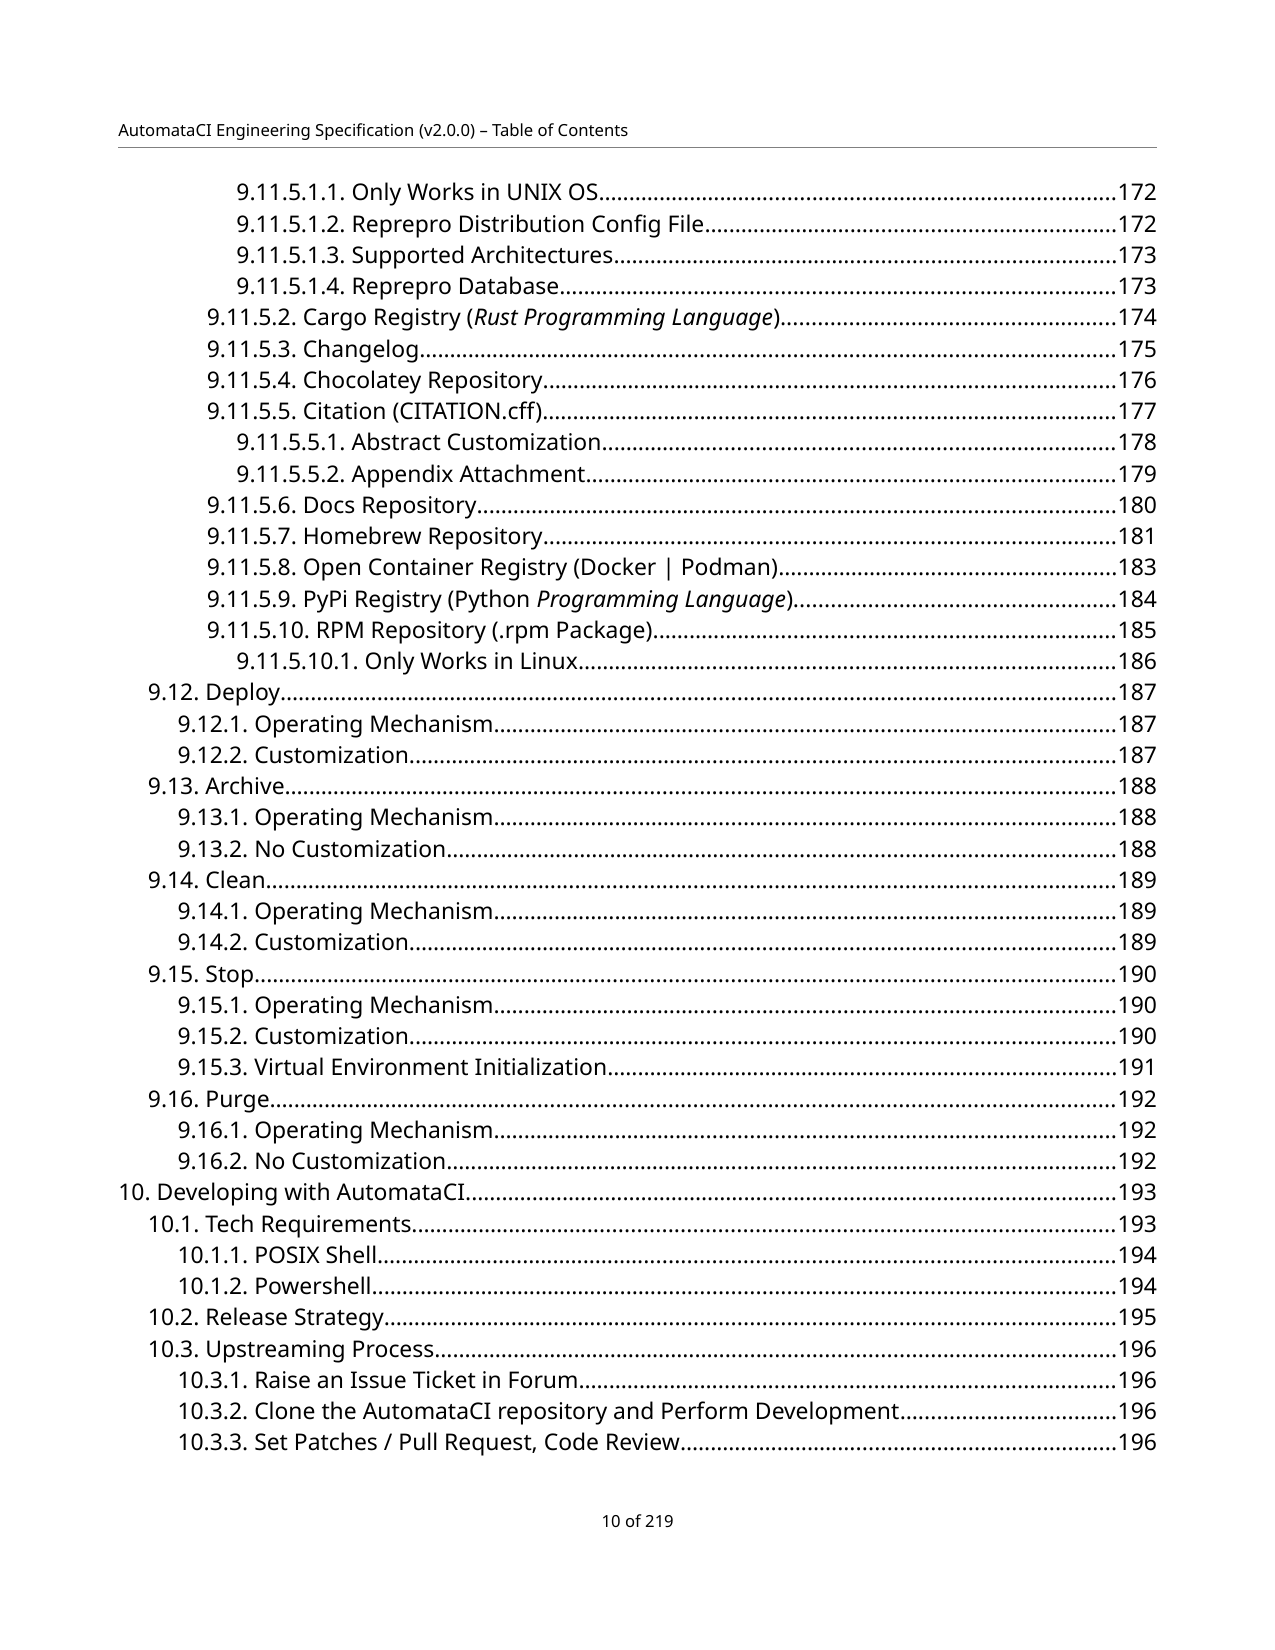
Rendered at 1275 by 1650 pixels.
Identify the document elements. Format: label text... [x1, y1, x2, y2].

text 9.11.5.3. Changelog 175 [207, 333, 1157, 364]
text 10.1.1. POSIX Shell 194 [177, 1239, 1157, 1270]
text 9.11.5.10. RPM Repository (.rpm Package) 185 [207, 614, 1157, 645]
text 9.16.2. No Customization 192 [177, 1145, 1157, 1176]
text 9.11.5.1.1. Only Works in UNIX OS 172 [236, 176, 1157, 208]
text 9.11.5.1.3. Supported Architectures 173 [236, 239, 1157, 270]
text 10.3. Upstreaming Process 196 [148, 1333, 1157, 1364]
text 9.15.2. Customization 190 [177, 1020, 1157, 1051]
text 9.16.1. Operating Mechanism 192 [177, 1114, 1157, 1145]
text 10.3.2. Clone the AutomataCI repository and Perform Development 196 [177, 1395, 1157, 1426]
text 9.14. Clean 189 [148, 864, 1157, 895]
text 9.15.1. Operating Mechanism 190 [177, 989, 1157, 1020]
text 9.11.5.5. Citation (CITATION.cff) 177 [207, 395, 1157, 426]
text 9.11.5.5.2. Appendix Attachment 179 [236, 458, 1157, 489]
text 9.12. Deploy 187 [148, 676, 1157, 708]
text 9.14.2. Customization 189 [177, 926, 1157, 958]
text 9.11.5.2. Cargo Registry (Rust Programming Language) 174 [207, 301, 1157, 333]
text 9.15.3. Virtual Environment Initialization 191 [177, 1051, 1157, 1083]
text 10.3.1. Raise an Issue Ticket in Forum 196 [177, 1364, 1157, 1395]
text 9.11.5.10.1. Only Works in Linux 186 [236, 645, 1157, 676]
text 9.15. Stop 190 [148, 958, 1157, 989]
text 9.11.5.5.1. Abstract Customization 178 [236, 426, 1157, 458]
text 9.13.1. Operating Mechanism 188 [177, 801, 1157, 833]
text 10.1. Tech Requirements 193 [148, 1208, 1157, 1239]
text 9.12.2. Customization 187 [177, 739, 1157, 770]
text 9.12.1. Operating Mechanism 187 [177, 708, 1157, 739]
text 9.11.5.1.2. Reprepro Distribution Config File 172 [236, 208, 1157, 239]
text 9.11.5.1.4. Reprepro Database 173 [236, 270, 1157, 301]
text 9.13.2. No Customization 188 [177, 833, 1157, 864]
text 9.11.5.6. Docs Repository 180 [207, 489, 1157, 520]
text 10.1.2. Powershell 194 [177, 1270, 1157, 1301]
text 9.11.5.9. PyPi Registry (Python Programming Language) 184 [207, 583, 1157, 614]
text 9.11.5.8. Open Container Registry (Docker | Podman) 183 [207, 551, 1157, 583]
text 10.2. Release Strategy 195 [148, 1301, 1157, 1333]
text 9.14.1. Operating Mechanism 189 [177, 895, 1157, 926]
text 9.16. Purge 192 [148, 1083, 1157, 1114]
text 9.11.5.7. Homebrew Repository 181 [207, 520, 1157, 551]
text 9.11.5.4. Chocolatey Repository 176 [207, 364, 1157, 395]
text 10.3.3. Set Patches / Pull Request, Code Review 196 [177, 1426, 1157, 1458]
text 10. Developing with AutomataCI 193 [118, 1176, 1157, 1208]
text 9.13. Archive 188 [148, 770, 1157, 801]
